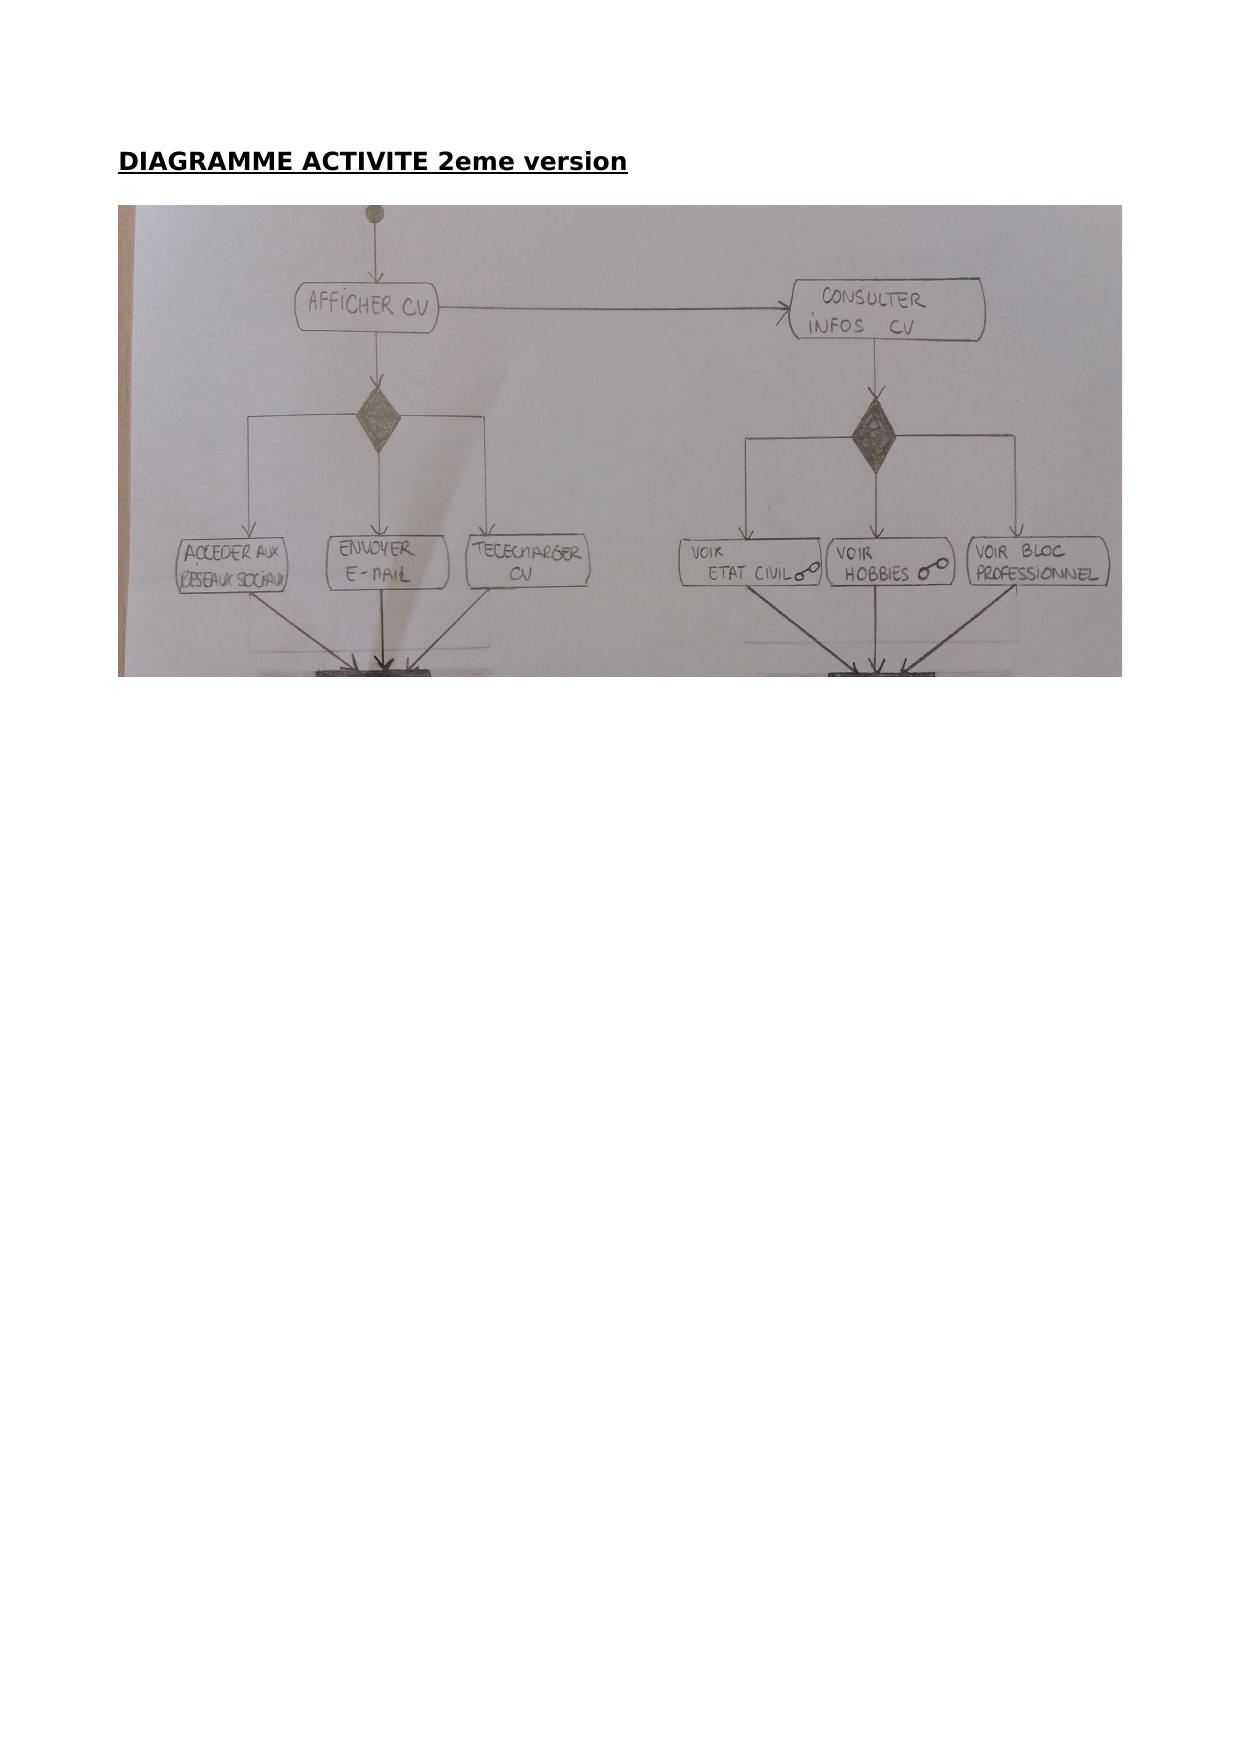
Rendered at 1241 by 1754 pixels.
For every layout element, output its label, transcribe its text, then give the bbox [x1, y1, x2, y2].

text DIAGRAMME ACTIVITE 2eme version [118, 147, 1122, 176]
picture [118, 205, 1123, 278]
